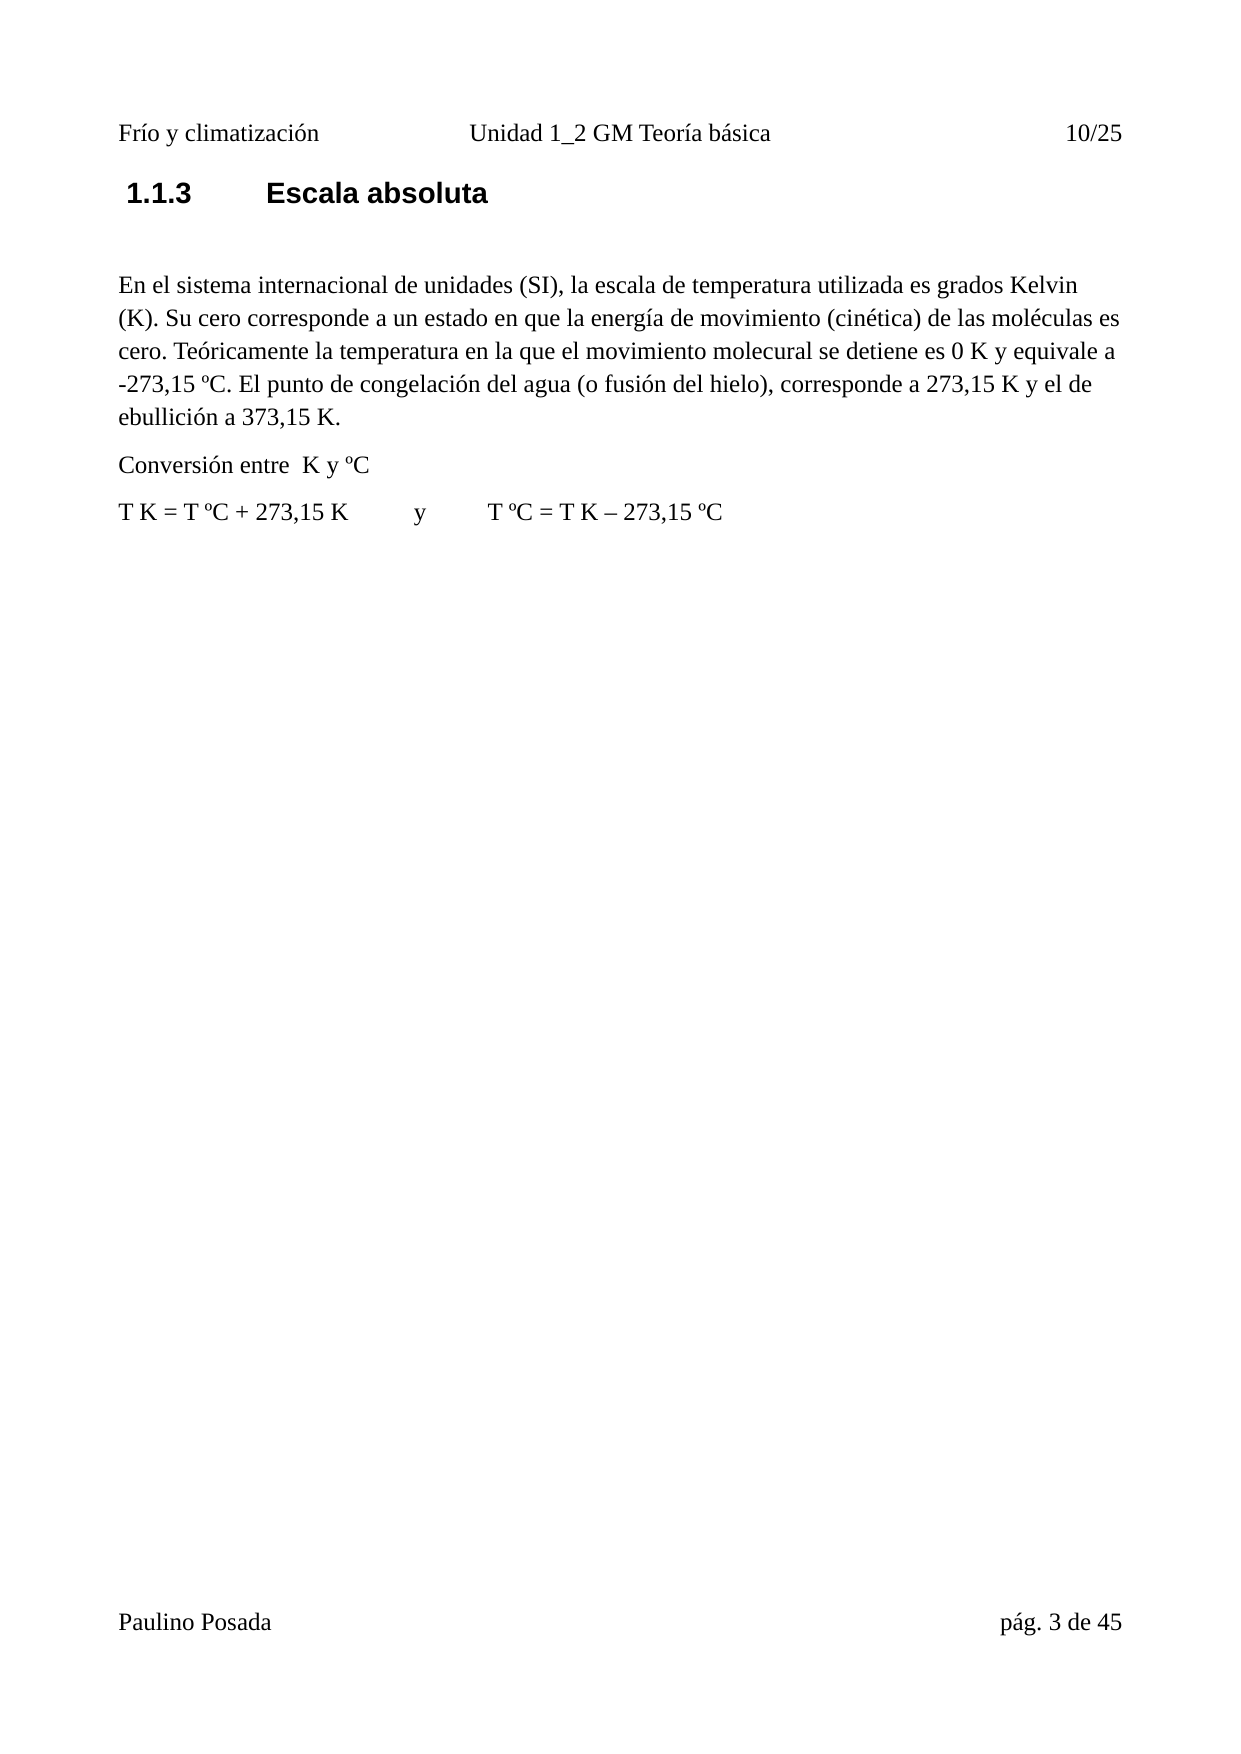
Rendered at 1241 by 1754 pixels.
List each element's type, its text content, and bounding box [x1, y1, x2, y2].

text Conversión entre K y ºC [118, 450, 1122, 479]
text En el sistema internacional de unidades (SI), la escala de temperatura utilizada es grados Kelvin (K). Su cero corresponde a un estado en que la energía de movimiento (cinética) de las moléculas es cero. Teóricamente la temperatura en la que el movimiento molecural se detiene es 0 K y equivale a -273,15 ºC. El punto de congelación del agua (o fusión del hielo), corresponde a 273,15 K y el de ebullición a 373,15 K. [118, 270, 1122, 431]
subtitle Escala absoluta [118, 176, 1122, 210]
text T K = T ºC + 273,15 K y T ºC = T K – 273,15 ºC [118, 497, 1122, 526]
